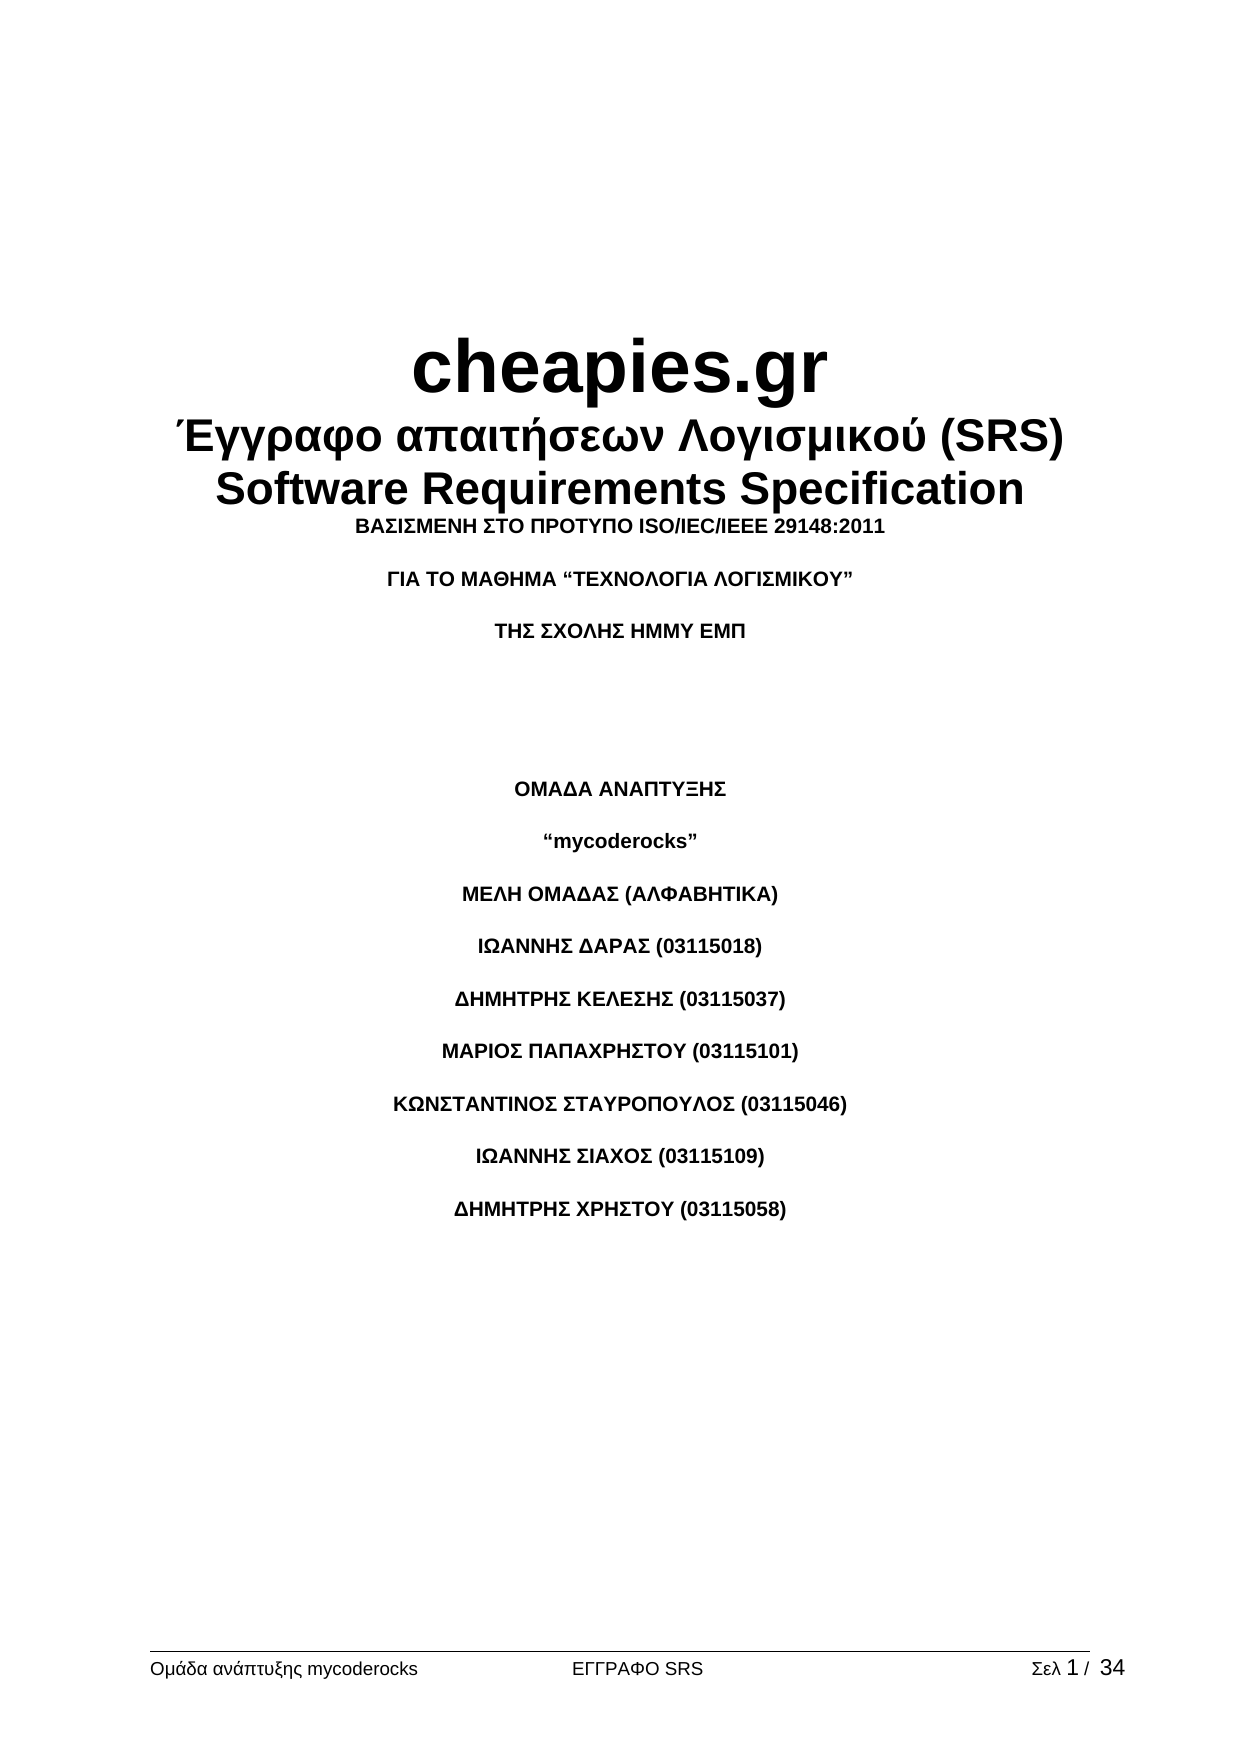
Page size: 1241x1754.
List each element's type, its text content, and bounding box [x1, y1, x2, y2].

text ΙΩΑΝΝΗΣ ΔΑΡΑΣ (03115018) [150, 934, 1090, 958]
title cheapies.gr [150, 322, 1090, 409]
text ΓΙΑ ΤΟ ΜΑΘΗΜΑ “ΤΕΧΝΟΛΟΓΙΑ ΛΟΓΙΣΜΙΚΟΥ” [150, 567, 1090, 591]
text ΚΩΝΣΤΑΝΤΙΝΟΣ ΣΤΑΥΡΟΠΟΥΛΟΣ (03115046) [150, 1092, 1090, 1116]
text ΙΩΑΝΝΗΣ ΣΙΑΧΟΣ (03115109) [150, 1144, 1090, 1168]
text ΜΕΛΗ ΟΜΑΔΑΣ (ΑΛΦΑΒΗΤΙΚΑ) [150, 882, 1090, 906]
title Έγγραφο απαιτήσεων Λογισμικού (SRS) Software Requirements Specification [150, 409, 1090, 514]
text ΔΗΜΗΤΡΗΣ ΧΡΗΣΤΟΥ (03115058) [150, 1197, 1090, 1221]
text ΤΗΣ ΣΧΟΛΗΣ ΗΜΜΥ ΕΜΠ [150, 619, 1090, 643]
text ΜΑΡΙΟΣ ΠΑΠΑΧΡΗΣΤΟΥ (03115101) [150, 1039, 1090, 1063]
text ΒΑΣΙΣΜΕΝΗ ΣΤΟ ΠΡΟΤΥΠΟ ISO/IEC/IEEE 29148:2011 [150, 514, 1090, 538]
text “mycoderocks” [150, 829, 1090, 853]
text ΟΜΑΔΑ ΑΝΑΠΤΥΞΗΣ [150, 777, 1090, 801]
text ΔΗΜΗΤΡΗΣ ΚΕΛΕΣΗΣ (03115037) [150, 987, 1090, 1011]
